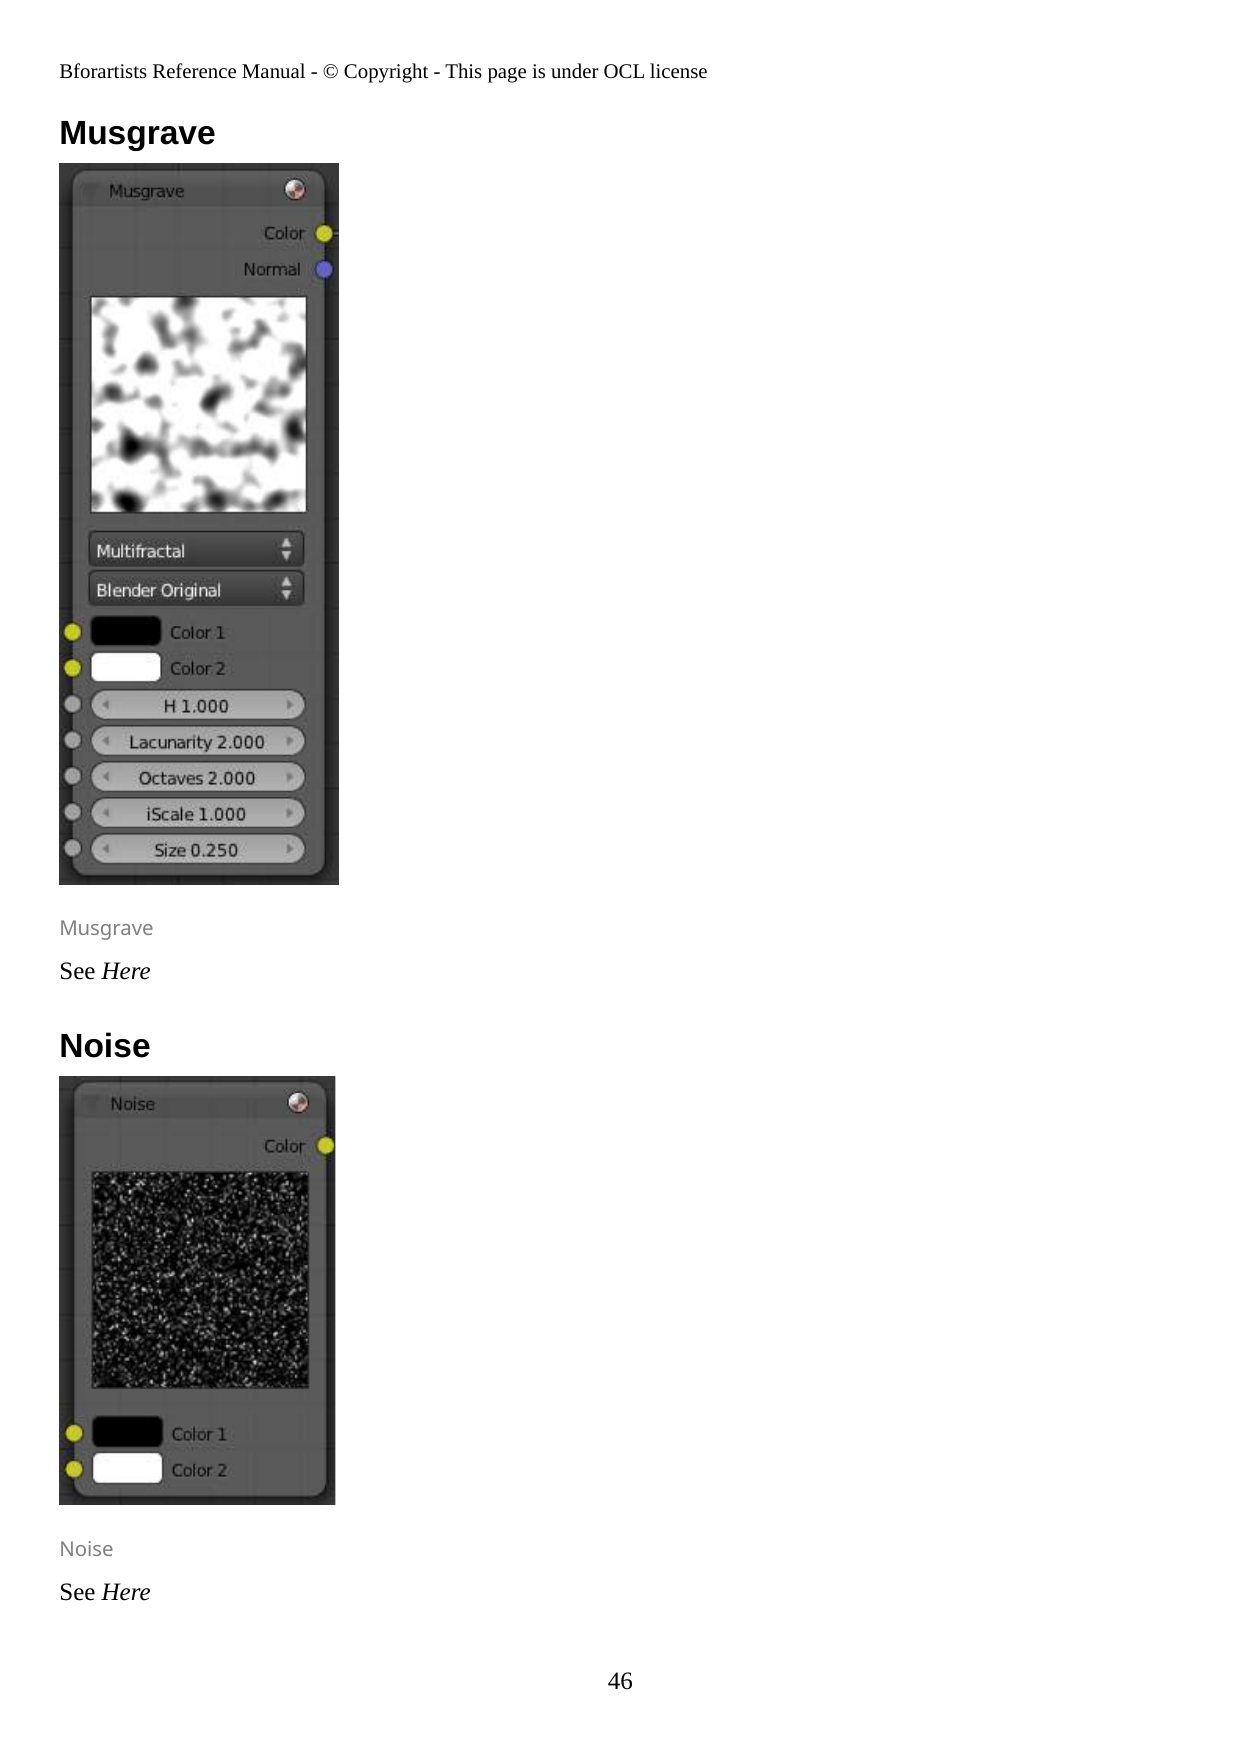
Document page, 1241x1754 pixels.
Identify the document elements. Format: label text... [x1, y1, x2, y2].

text Noise [59, 1531, 1181, 1562]
text Musgrave [59, 910, 1181, 941]
picture [59, 163, 339, 885]
subtitle Musgrave [59, 113, 1181, 151]
subtitle Noise [59, 1026, 1181, 1064]
picture [59, 1076, 336, 1505]
text See Here [59, 956, 1181, 984]
text See Here [59, 1577, 1181, 1605]
